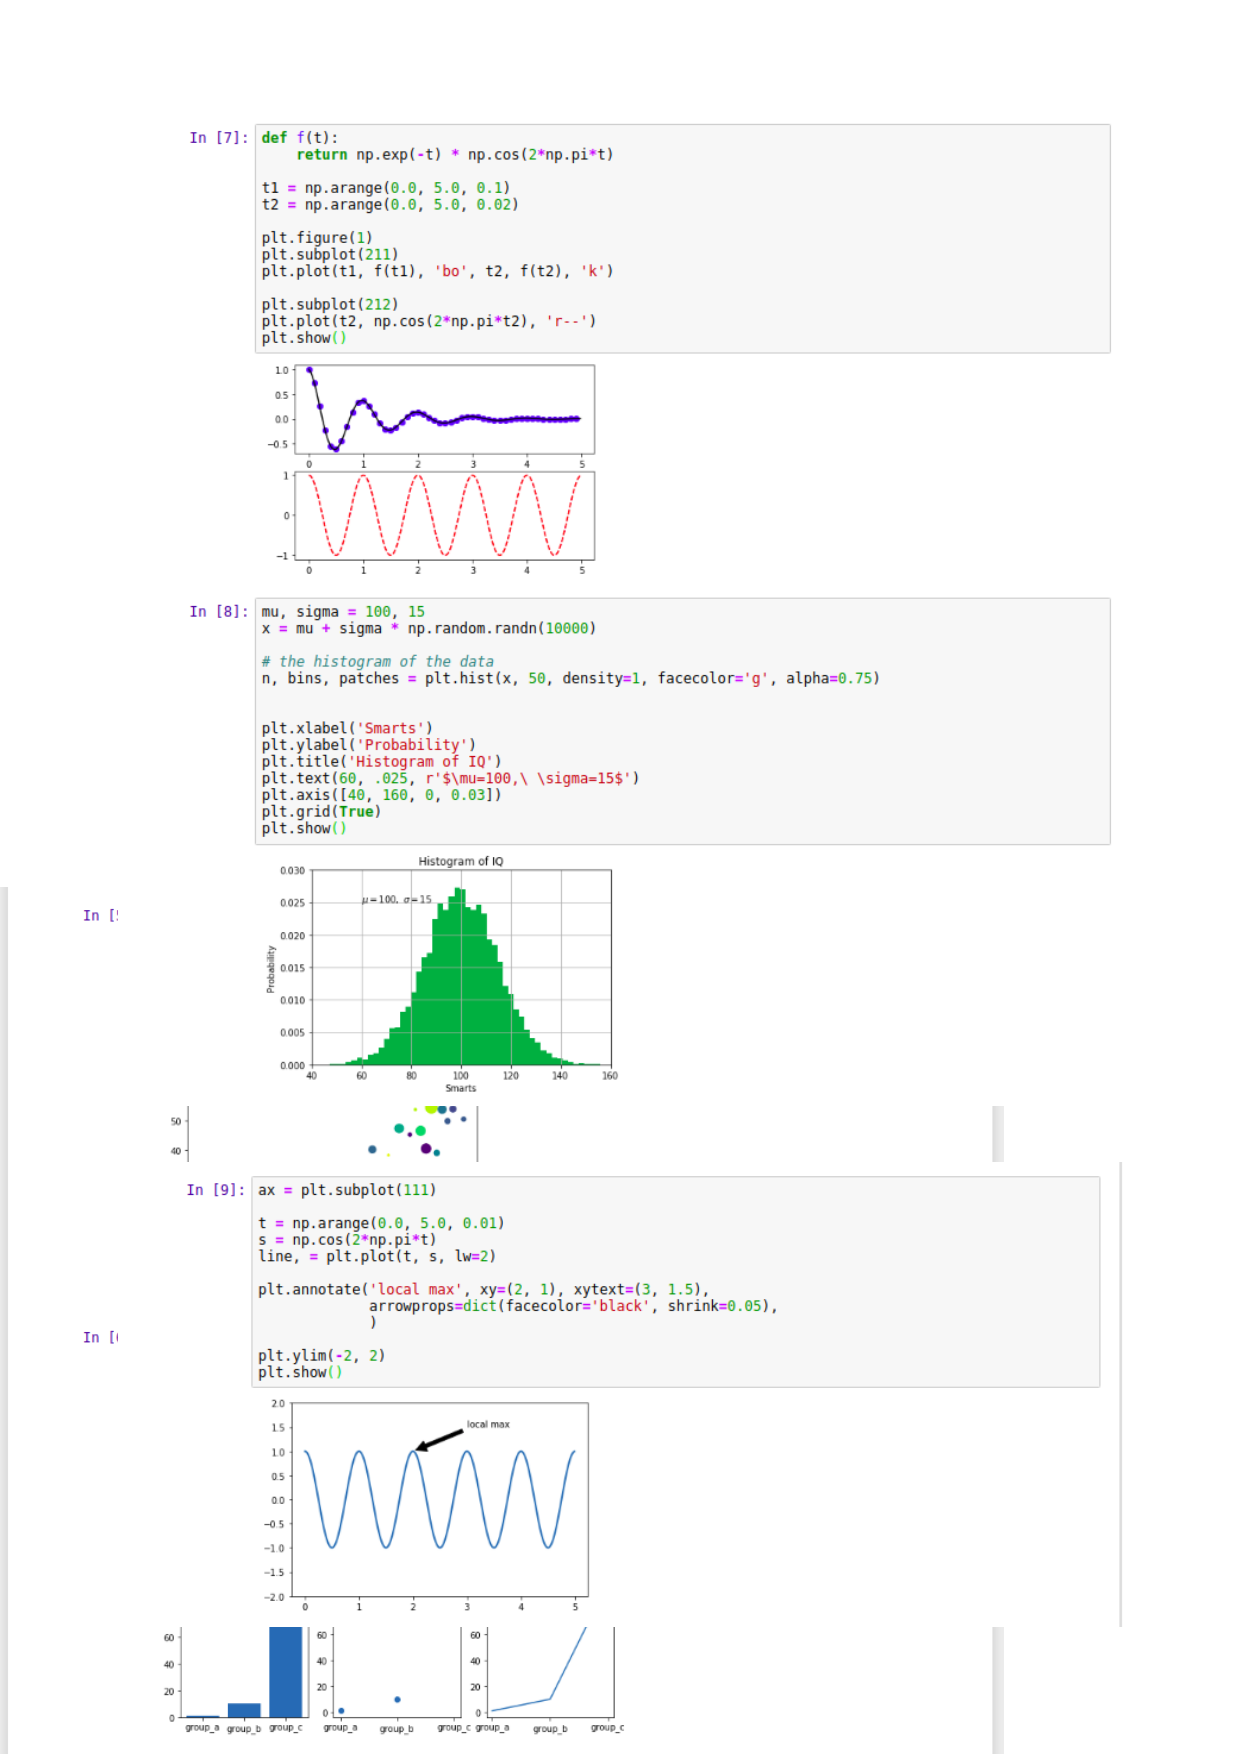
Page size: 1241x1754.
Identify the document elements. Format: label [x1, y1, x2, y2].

picture [0, 118, 1123, 1754]
